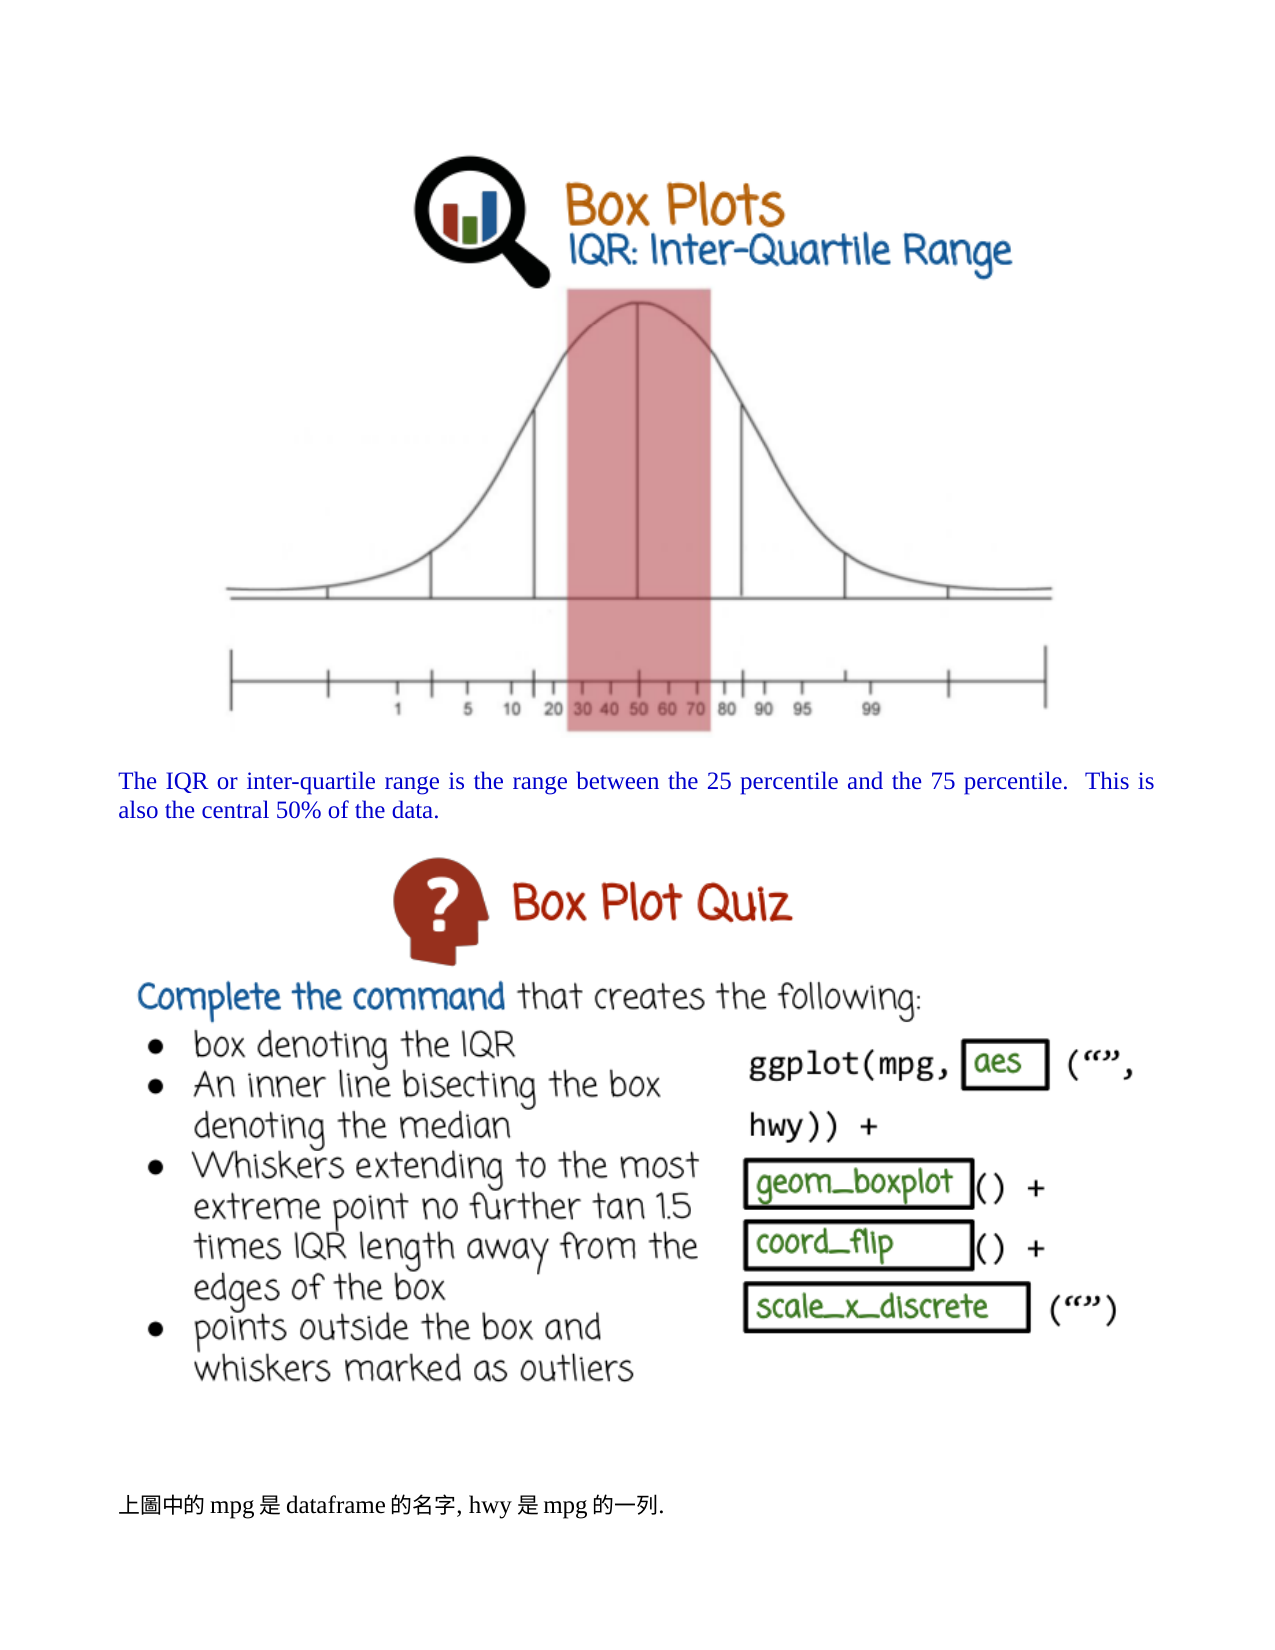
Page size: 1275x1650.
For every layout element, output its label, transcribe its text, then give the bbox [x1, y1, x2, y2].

picture [118, 852, 1157, 1402]
text 上圖中的mpg是dataframe的名字, hwy是mpg的一列. [118, 1488, 1157, 1520]
picture [189, 146, 1086, 738]
text The IQR or inter-quartile range is the range between the 25 percentile and the 75 percentile. This is also the central 50% of the data. [118, 766, 1157, 824]
